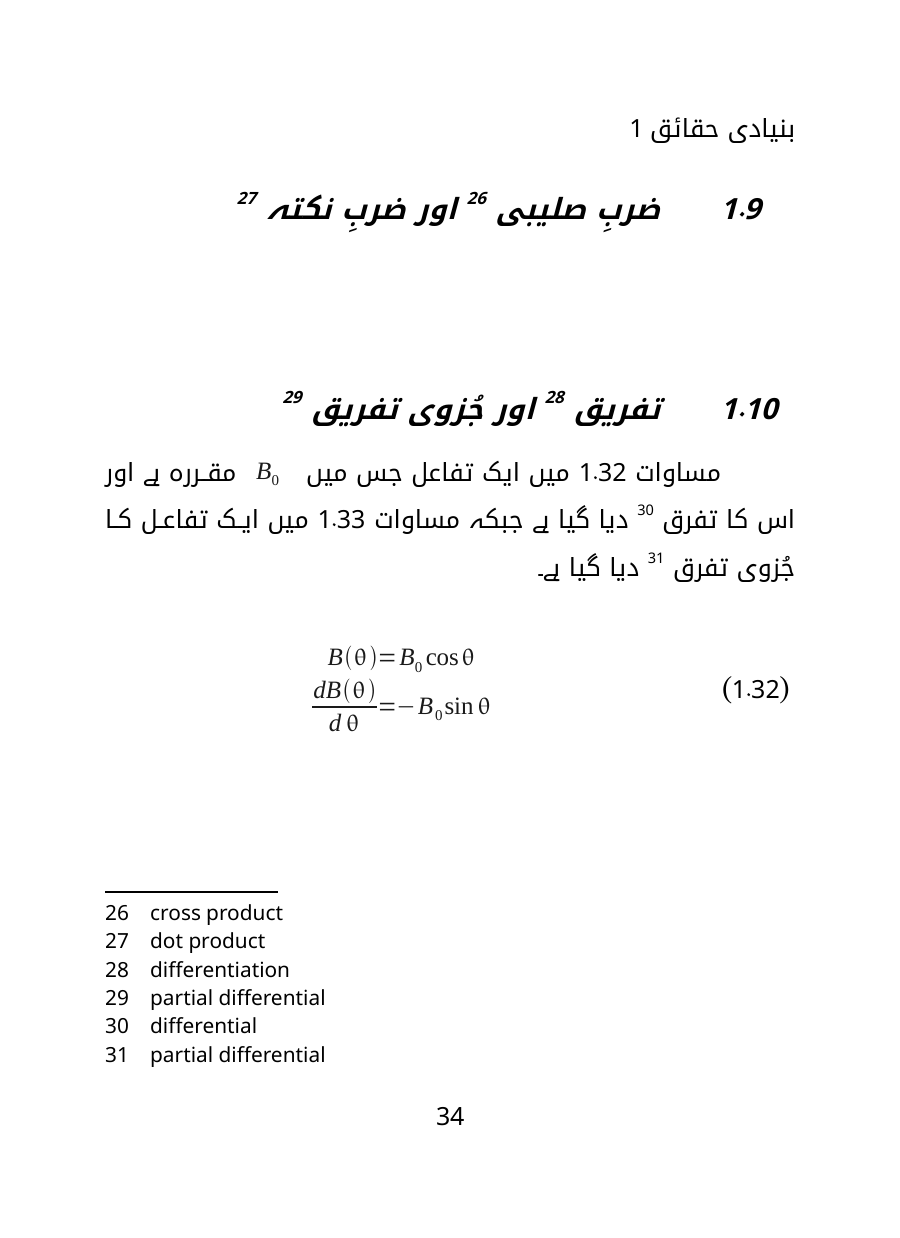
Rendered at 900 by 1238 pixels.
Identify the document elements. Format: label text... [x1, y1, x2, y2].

subtitle ضربِ صلیبی اور ضربِ نکتہ [105, 182, 720, 238]
table_header (1.32) [688, 638, 795, 755]
list differentiation [105, 955, 795, 983]
list cross product [105, 898, 795, 926]
table_header [105, 638, 688, 755]
list partial differential [105, 983, 795, 1012]
subtitle تفریق اور جُزوی تفریق [105, 382, 720, 437]
text مساوات 1.32 میں ایک تفاعل جس میں مقررہ ہے اور اس کا تفرق دیا گیا ہے جبکہ مساوات 1.33 میں ایک تفاعل کا جُزوی تفرق دیا گیا ہے۔ [105, 449, 795, 592]
text differential [105, 1012, 795, 1040]
text partial differential [105, 1040, 795, 1068]
list dot product [105, 926, 795, 955]
